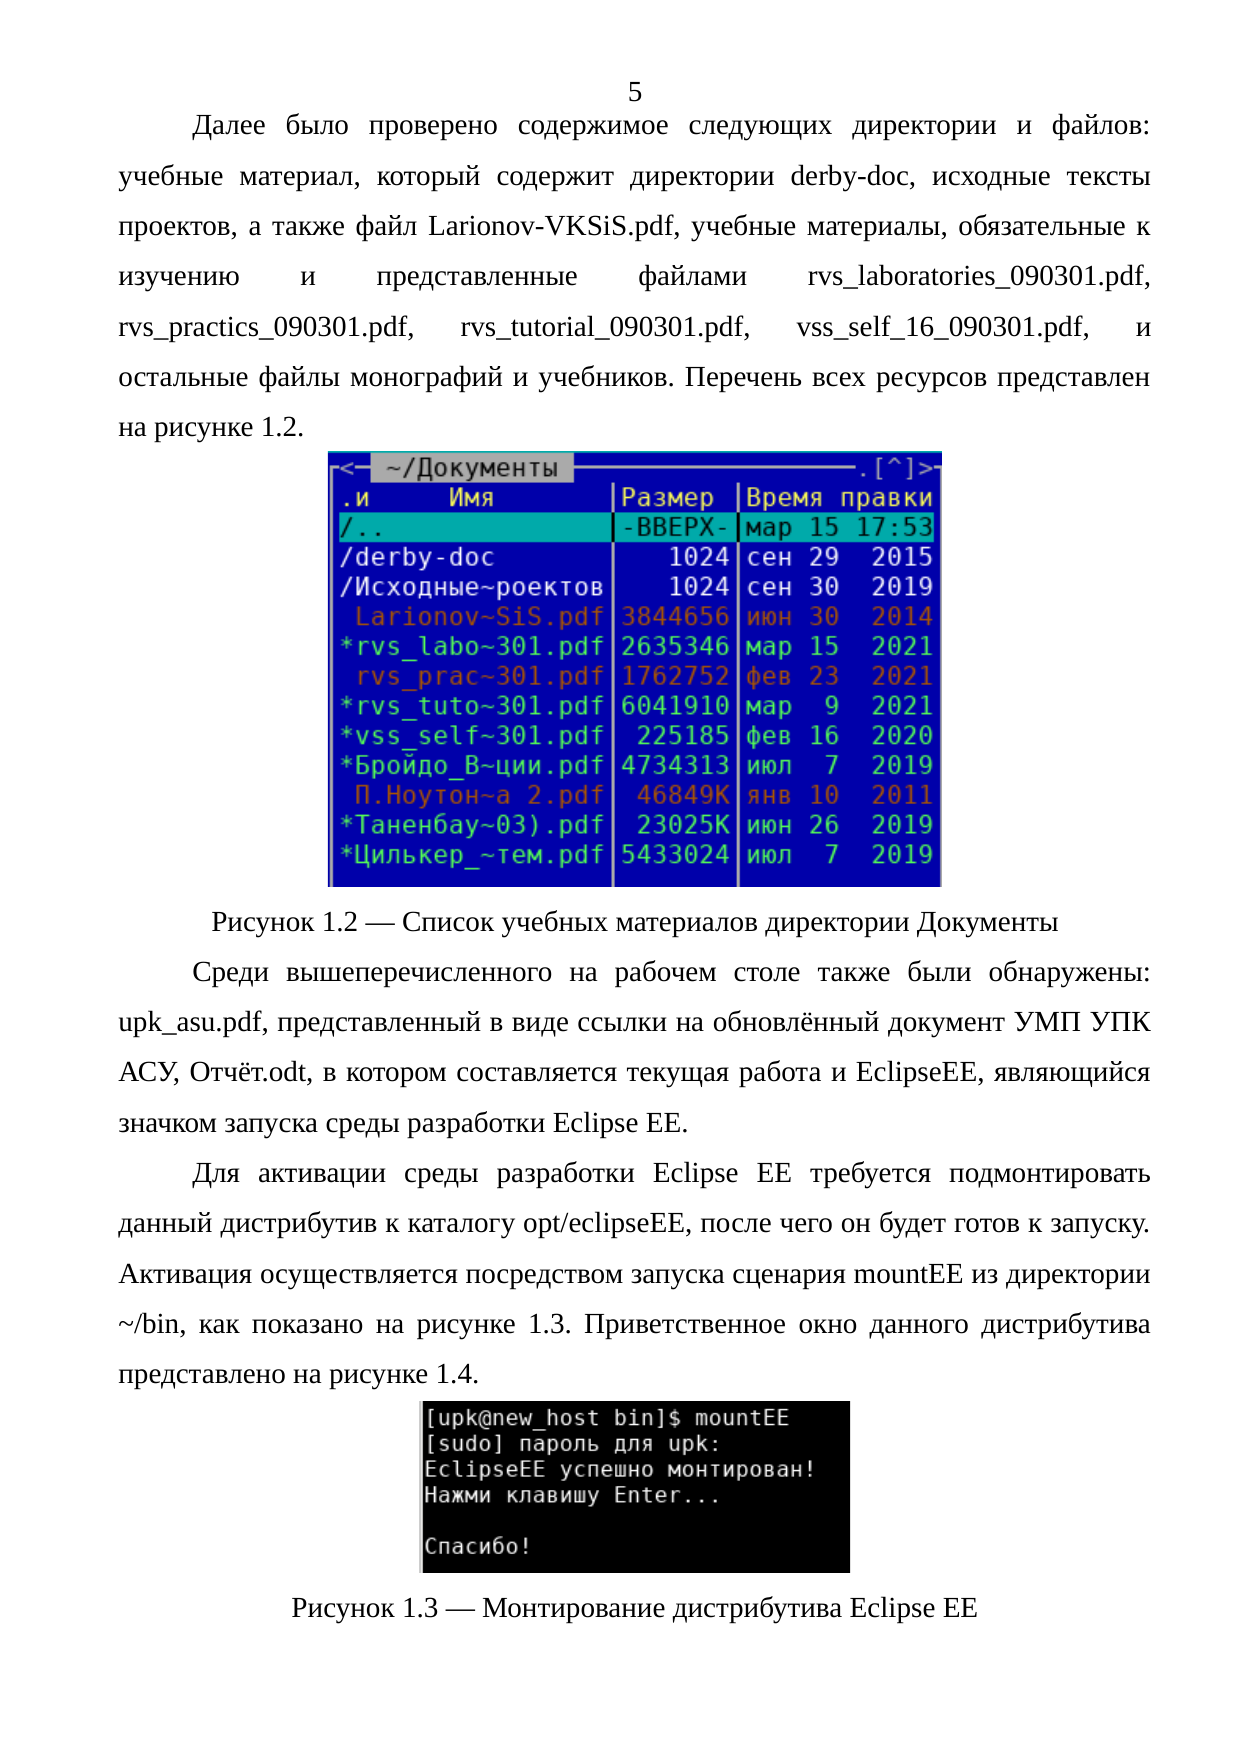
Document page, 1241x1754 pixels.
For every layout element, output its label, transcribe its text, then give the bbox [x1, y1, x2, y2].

text Рисунок 1.3 — Монтирование дистрибутива Eclipse EE [118, 1407, 1152, 1623]
text Среди вышеперечисленного на рабочем столе также были обнаружены: upk_asu.pdf, представленный в виде ссылки на обновлённый документ УМП УПК АСУ, Отчёт.odt, в котором составляется текущая работа и EclipseEE, являющийся значком запуска среды разработки Eclipse EE. [118, 954, 1152, 1138]
text Рисунок 1.2 — Список учебных материалов директории Документы [118, 460, 1152, 937]
text Для активации среды разработки Eclipse EE требуется подмонтировать данный дистрибутив к каталогу opt/eclipseEE, после чего он будет готов к запуску. Активация осуществляется посредством запуска сценария mountEE из директории ~/bin, как показано на рисунке 1.3. Приветственное окно данного дистрибутива представлено на рисунке 1.4. [118, 1155, 1152, 1390]
text Далее было проверено содержимое следующих директории и файлов: учебные материал, который содержит директории derby-doc, исходные тексты проектов, а также файл Larionov-VKSiS.pdf, учебные материалы, обязательные к изучению и представленные файлами rvs_laboratories_090301.pdf, rvs_practics_090301.pdf, rvs_tutorial_090301.pdf, vss_self_16_090301.pdf, и остальные файлы монографий и учебников. Перечень всех ресурсов представлен на рисунке 1.2. [118, 107, 1152, 443]
